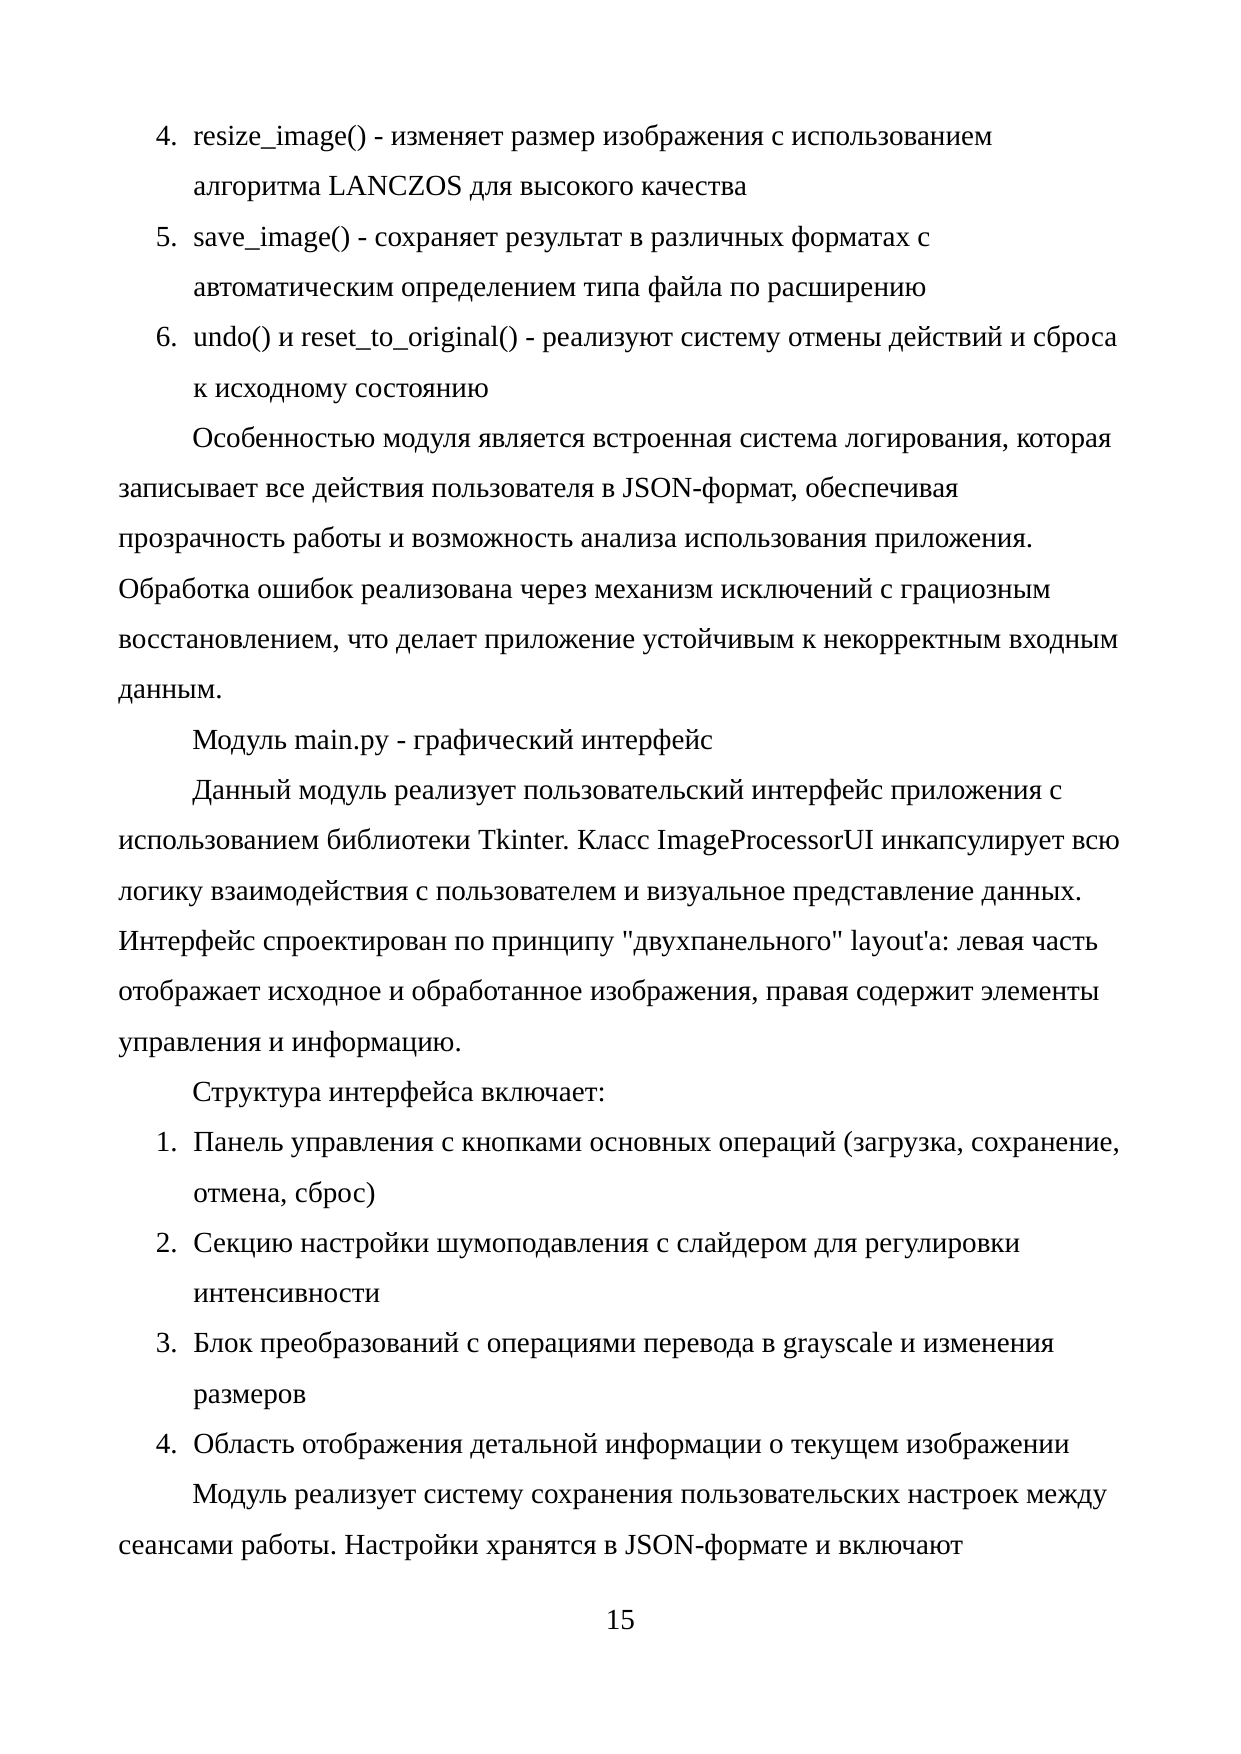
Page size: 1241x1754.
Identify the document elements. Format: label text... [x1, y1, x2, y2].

list Блок преобразований с операциями перевода в grayscale и изменения размеров [156, 1326, 1122, 1409]
list save_image() - сохраняет результат в различных форматах с автоматическим определением типа файла по расширению [156, 219, 1122, 303]
text Модуль main.py - графический интерфейс [118, 722, 1122, 755]
text Данный модуль реализует пользовательский интерфейс приложения с использованием библиотеки Tkinter. Класс ImageProcessorUI инкапсулирует всю логику взаимодействия с пользователем и визуальное представление данных. Интерфейс спроектирован по принципу "двухпанельного" layout'а: левая часть отображает исходное и обработанное изображения, правая содержит элементы управления и информацию. [118, 772, 1122, 1057]
list Секцию настройки шумоподавления с слайдером для регулировки интенсивности [156, 1225, 1122, 1309]
list resize_image() - изменяет размер изображения с использованием алгоритма LANCZOS для высокого качества [156, 118, 1122, 202]
list undo() и reset_to_original() - реализуют систему отмены действий и сброса к исходному состоянию [156, 319, 1122, 403]
list Панель управления с кнопками основных операций (загрузка, сохранение, отмена, сброс) [156, 1124, 1122, 1208]
text Структура интерфейса включает: [118, 1074, 1122, 1108]
text Модуль реализует систему сохранения пользовательских настроек между сеансами работы. Настройки хранятся в JSON-формате и включают [118, 1477, 1122, 1560]
list Область отображения детальной информации о текущем изображении [156, 1426, 1122, 1460]
text Особенностью модуля является встроенная система логирования, которая записывает все действия пользователя в JSON-формат, обеспечивая прозрачность работы и возможность анализа использования приложения. Обработка ошибок реализована через механизм исключений с грациозным восстановлением, что делает приложение устойчивым к некорректным входным данным. [118, 420, 1122, 705]
